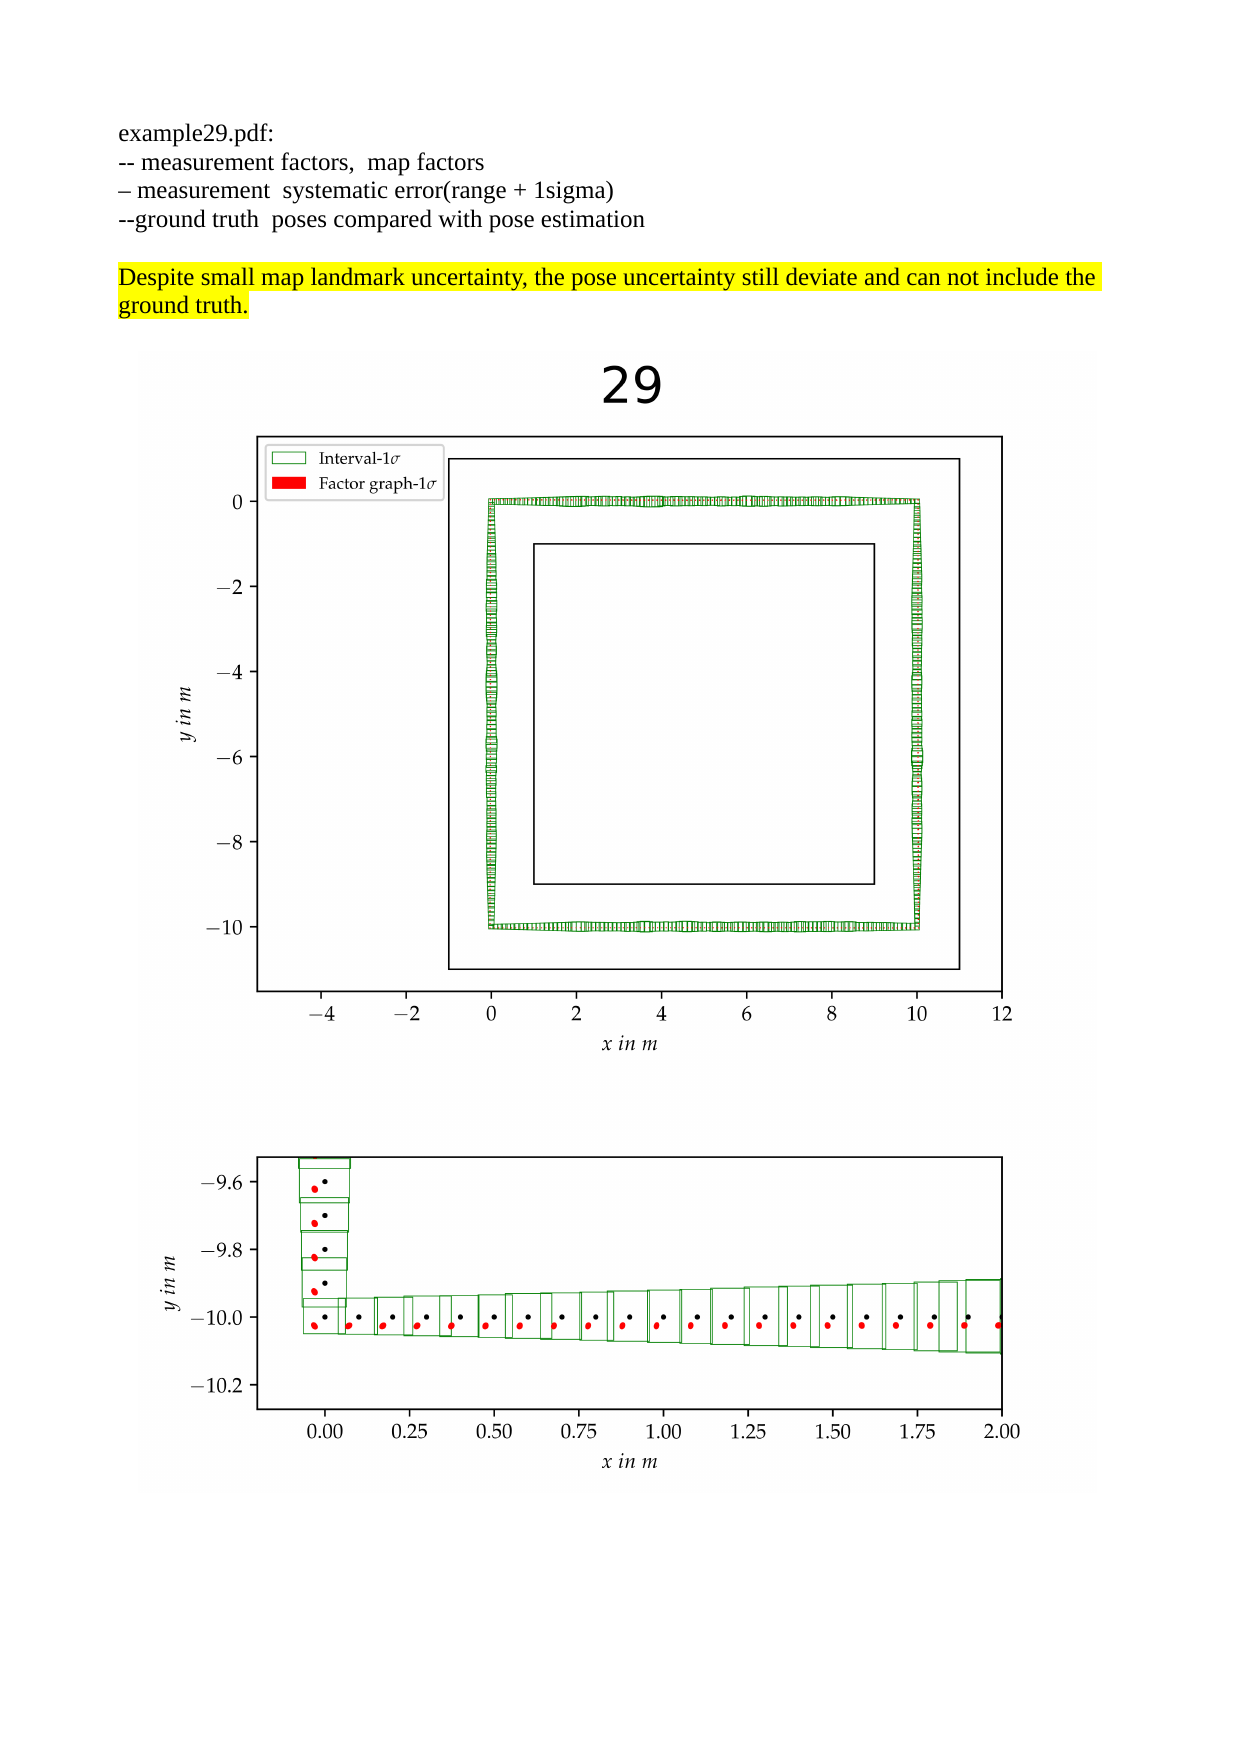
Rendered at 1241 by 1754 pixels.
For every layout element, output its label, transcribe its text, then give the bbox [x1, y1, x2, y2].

text Despite small map landmark uncertainty, the pose uncertainty still deviate and can not include the ground truth. [118, 262, 1122, 319]
text example29.pdf: [118, 118, 1122, 147]
text – measurement systematic error(range + 1sigma) [118, 176, 1122, 204]
picture [137, 351, 1098, 1493]
text --ground truth poses compared with pose estimation [118, 204, 1122, 233]
text -- measurement factors, map factors [118, 147, 1122, 176]
